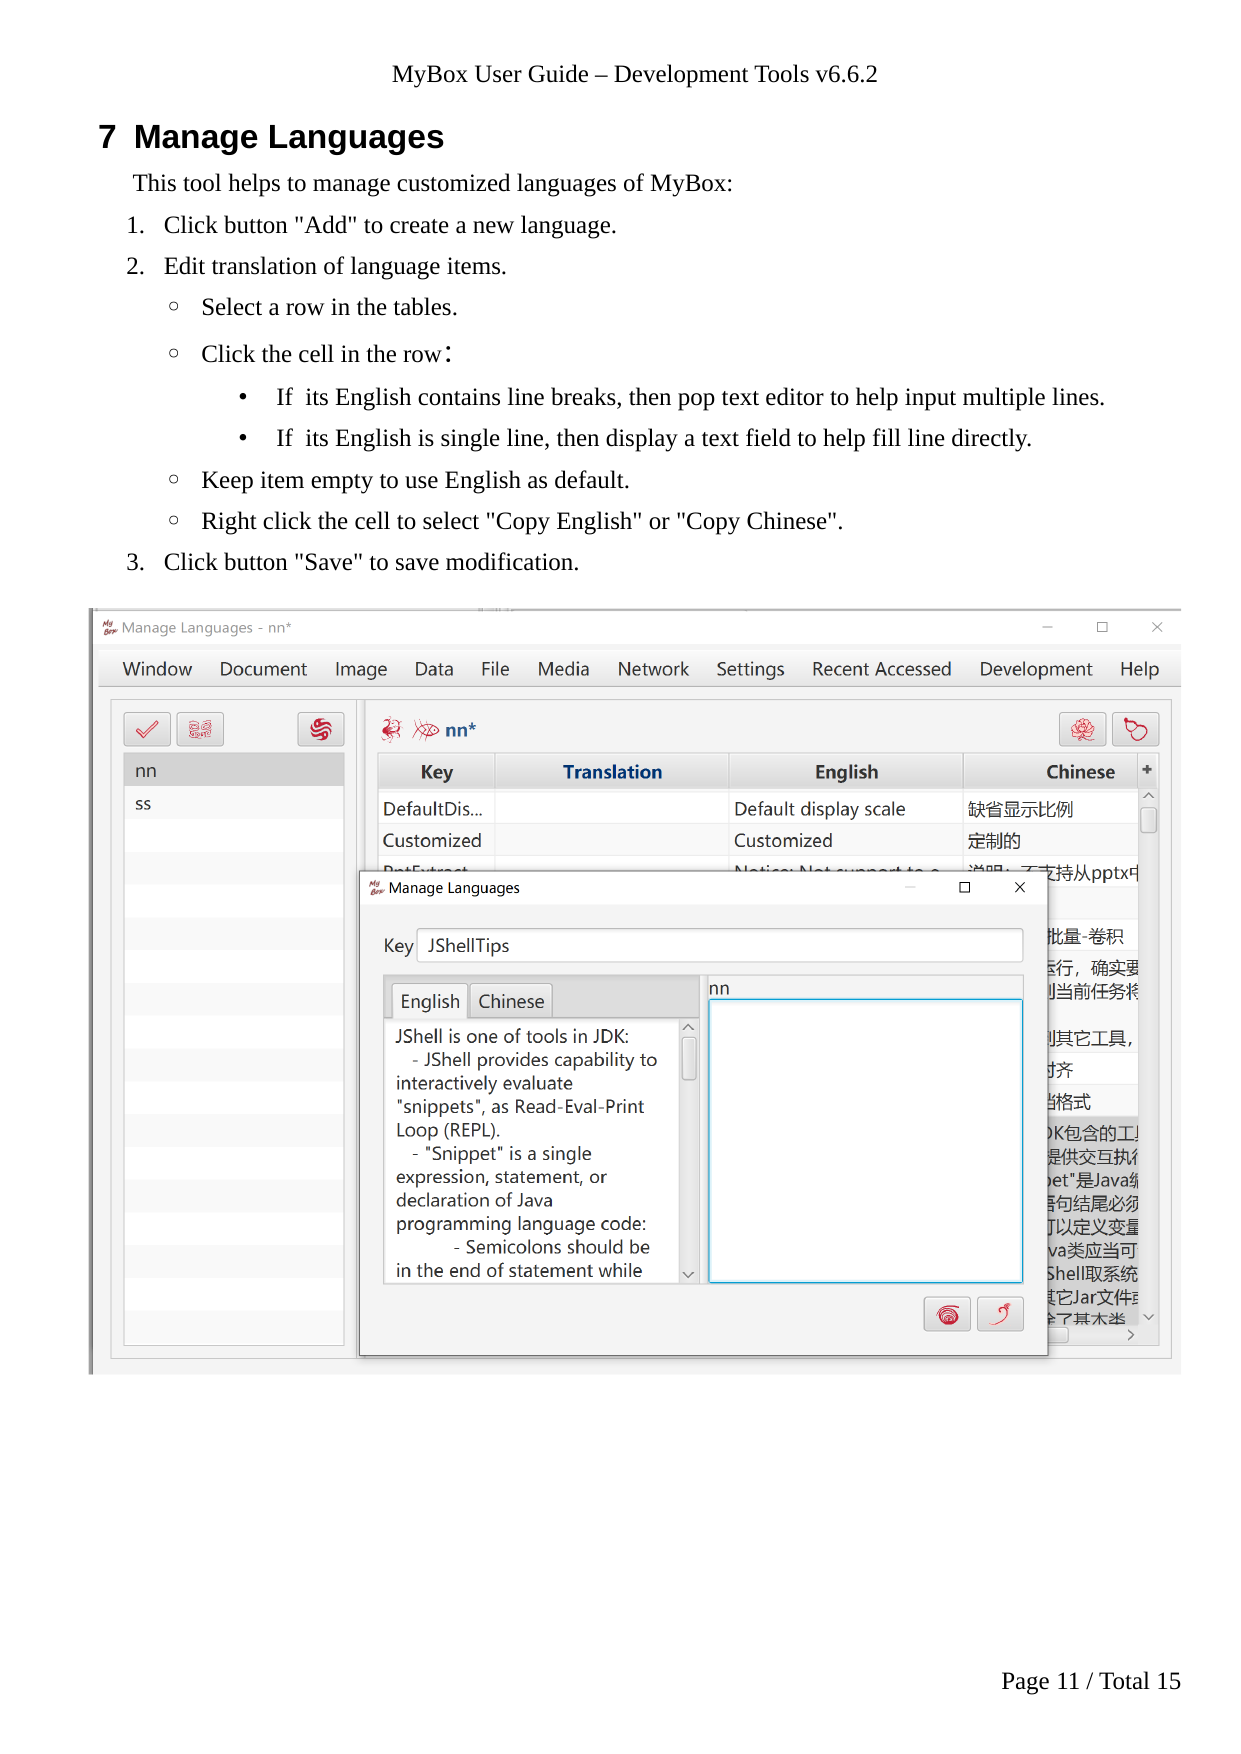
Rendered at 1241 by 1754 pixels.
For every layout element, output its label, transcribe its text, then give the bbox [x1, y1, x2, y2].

list Click button "Add" to create a new language. [126, 210, 1181, 238]
text This tool helps to manage customized languages of MyBox: [88, 168, 1181, 197]
list Keep item empty to use English as default. [163, 465, 1181, 493]
list If its English is single line, then display a text field to help fill line directly. [238, 423, 1181, 452]
list Edit translation of language items. [126, 251, 1181, 280]
list Select a row in the tables. [163, 292, 1181, 321]
list Click the cell in the row： [163, 333, 1181, 370]
list Click button "Save" to save modification. [126, 547, 1181, 576]
list If its English contains line breaks, then pop text editor to help input multiple lines. [238, 382, 1181, 411]
picture [88, 608, 1182, 1375]
list Right click the cell to select "Copy English" or "Copy Chinese". [163, 506, 1181, 535]
subtitle Manage Languages [88, 117, 1181, 156]
